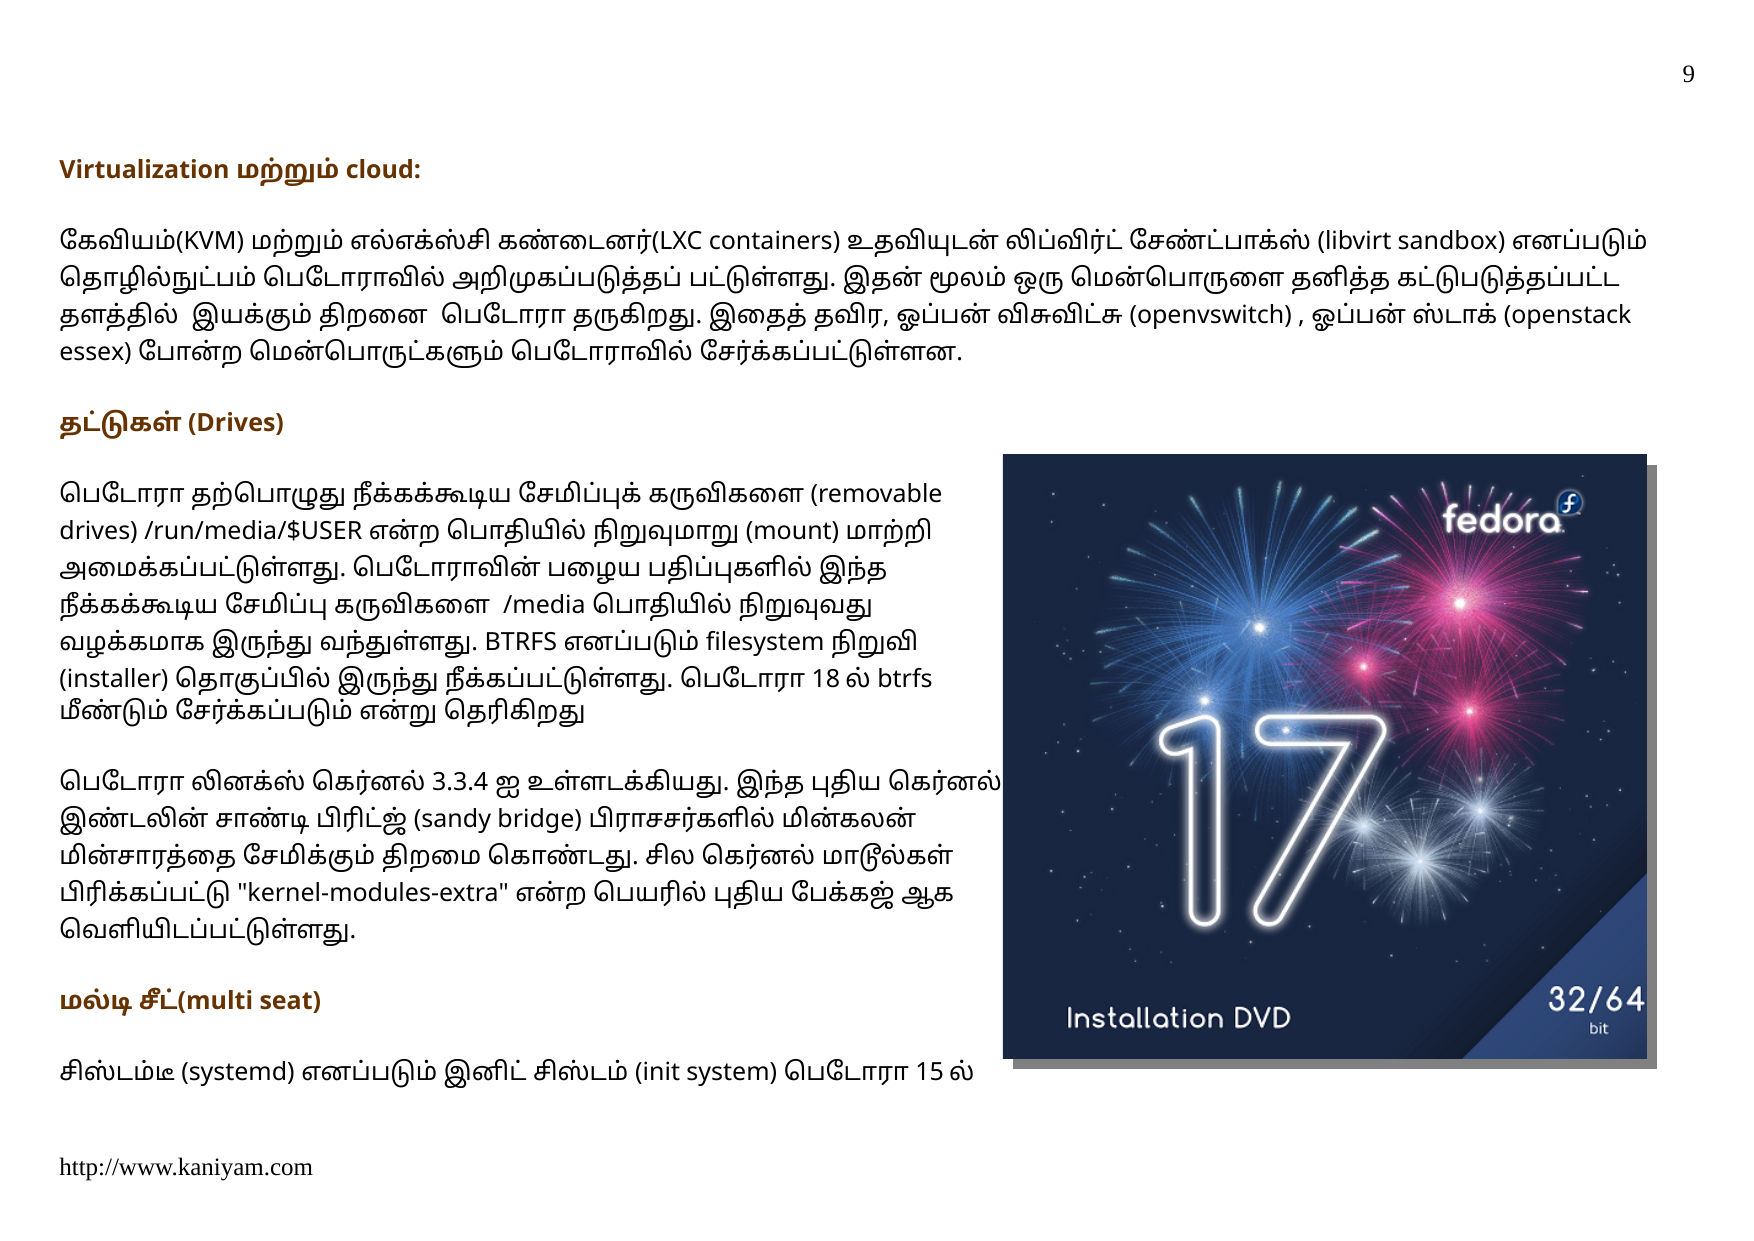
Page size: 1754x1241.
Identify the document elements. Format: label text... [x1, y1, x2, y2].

text [1657, 983, 1695, 1020]
text [1657, 475, 1695, 730]
text கேவியம்(KVM) மற்றும் எல்எக்ஸ்சி கண்டைனர்(LXC containers) உதவியுடன் லிப்விர்ட் சேண்ட்பாக்ஸ் (libvirt sandbox) எனப்படும் தொழில்நுட்பம் பெடோராவில் அறிமுகப்படுத்தப் பட்டுள்ளது. இதன் மூலம் ஒரு மென்பொருளை தனித்த கட்டுபடுத்தப்பட்ட தளத்தில் இயக்கும் திறனை பெடோரா தருகிறது. இதைத் தவிர, ஓப்பன் விசுவிட்சு (openvswitch) , ஓப்பன் ஸ்டாக் (openstack essex) போன்ற மென்பொருட்களும் பெடோராவில் சேர்க்கப்பட்டுள்ளன. [59, 222, 1695, 370]
text பெடோரா தற்பொழுது நீக்கக்கூடிய சேமிப்புக் கருவிகளை (removable drives) /run/media/$USER என்ற பொதியில் நிறுவுமாறு (mount) மாற்றி அமைக்கப்பட்டுள்ளது. பெடோராவின் பழைய பதிப்புகளில் இந்த நீக்கக்கூடிய சேமிப்பு கருவிகளை /media பொதியில் நிறுவுவது வழக்கமாக இருந்து வந்துள்ளது. BTRFS எனப்படும் filesystem நிறுவி (installer) தொகுப்பில் இருந்து நீக்கப்பட்டுள்ளது. பெடோரா 18ல் btrfs மீண்டும் சேர்க்கப்படும் என்று தெரிகிறது [59, 475, 1002, 730]
text Virtualization மற்றும் cloud: [59, 151, 1695, 188]
text மல்டி சீட்(multi seat) [59, 983, 1002, 1020]
text சிஸ்டம்டீ (systemd) எனப்படும் இனிட் சிஸ்டம் (init system) பெடோரா 15ல் [59, 1054, 1695, 1091]
text தட்டுகள் (Drives) [59, 404, 1695, 441]
text பெடோரா லினக்ஸ் கெர்னல் 3.3.4 ஐ உள்ளடக்கியது. இந்த புதிய கெர்னல் இண்டலின் சாண்டி பிரிட்ஜ் (sandy bridge) பிராசசர்களில் மின்கலன் மின்சாரத்தை சேமிக்கும் திறமை கொண்டது. சில கெர்னல் மாடூல்கள் பிரிக்கப்பட்டு "kernel-modules-extra" என்ற பெயரில் புதிய பேக்கஜ் ஆக வெளியிடப்பட்டுள்ளது. [59, 764, 1002, 949]
picture [1002, 454, 1647, 1059]
text [1657, 764, 1695, 949]
